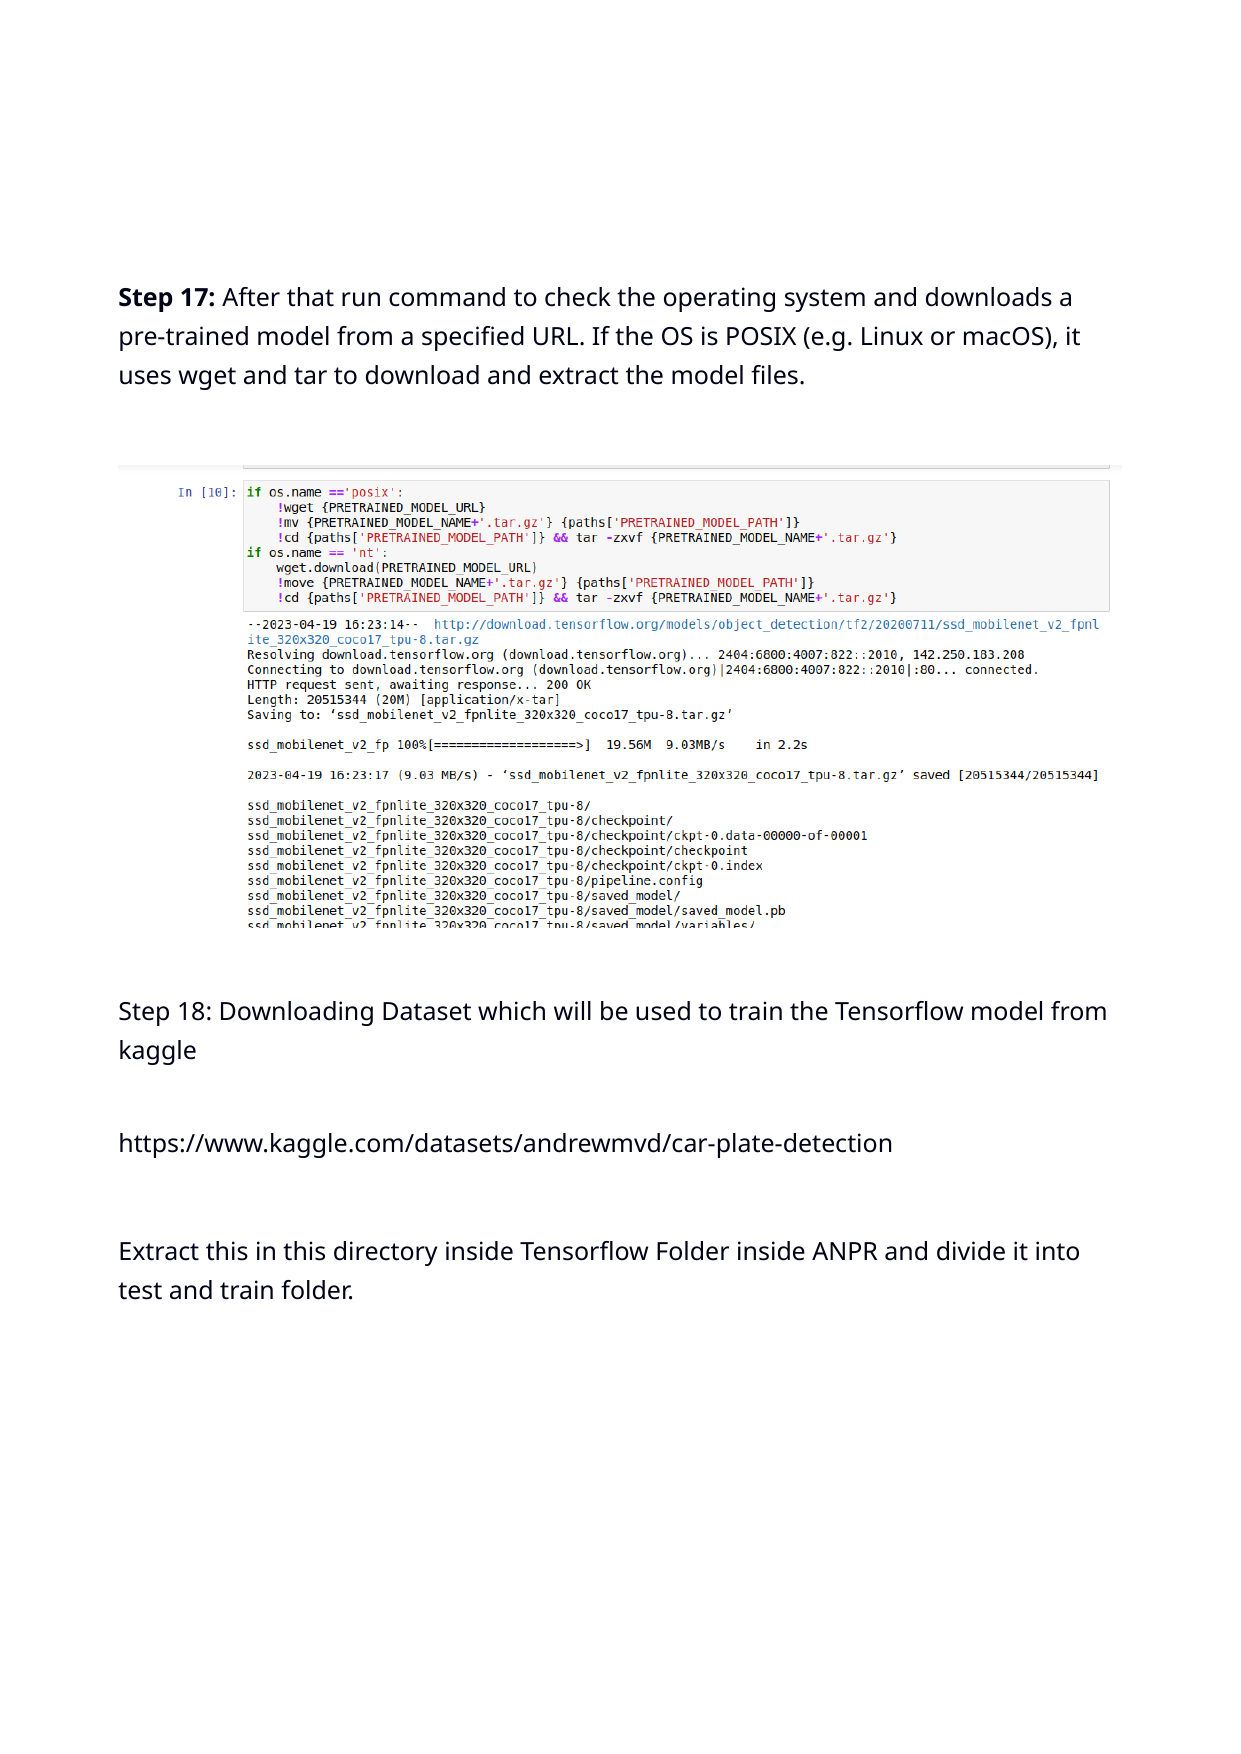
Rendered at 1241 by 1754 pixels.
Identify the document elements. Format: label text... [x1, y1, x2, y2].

picture [118, 465, 1123, 928]
text Extract this in this directory inside Tensorflow Folder inside ANPR and divide it into test and train folder. [118, 1233, 1122, 1307]
text https://www.kaggle.com/datasets/andrewmvd/car-plate-detection [118, 1087, 1122, 1160]
text Step 18: Downloading Dataset which will be used to train the Tensorflow model from kaggle [118, 994, 1122, 1067]
text Step 17: After that run command to check the operating system and downloads a pre-trained model from a specified URL. If the OS is POSIX (e.g. Linux or macOS), it uses wget and tar to download and extract the model files. [118, 279, 1122, 392]
